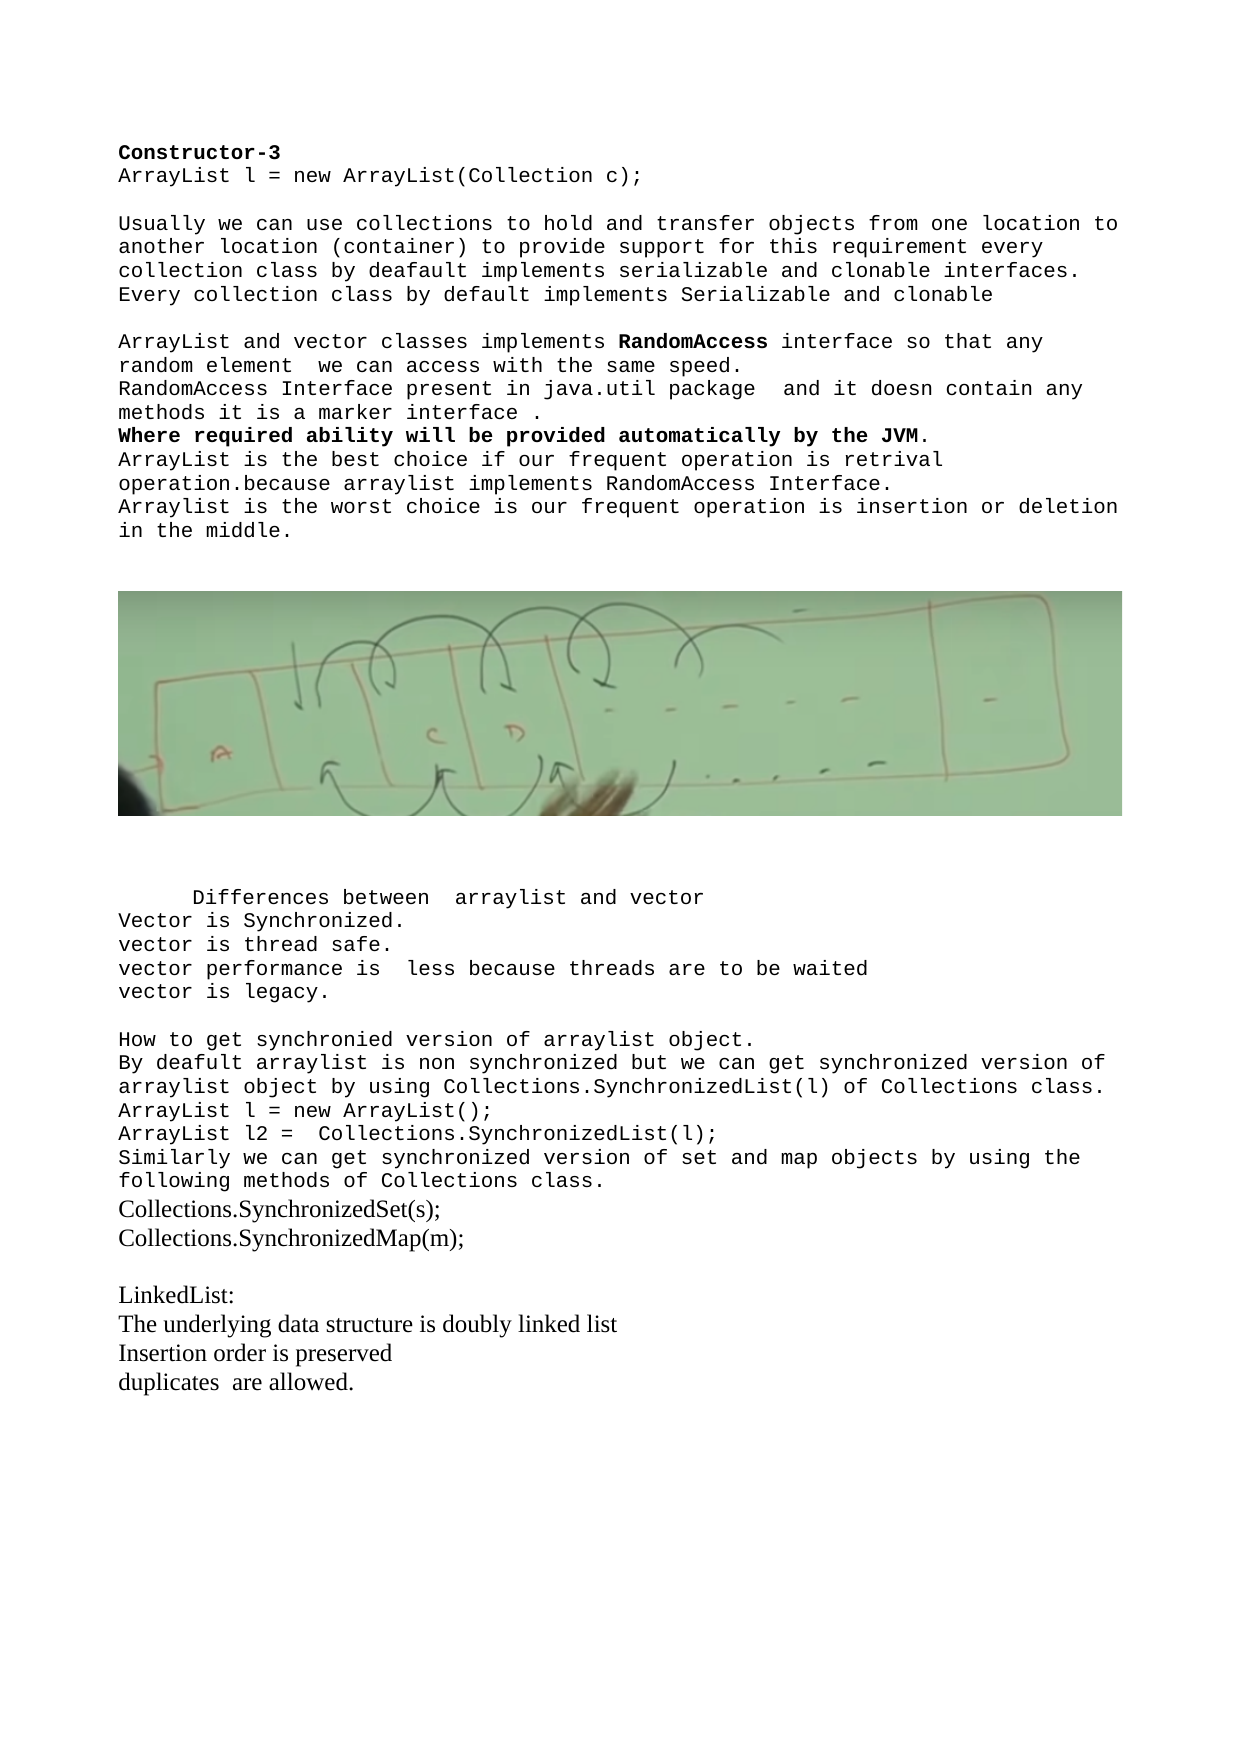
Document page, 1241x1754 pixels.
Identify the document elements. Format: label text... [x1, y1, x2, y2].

text vector performance is less because threads are to be waited [118, 958, 1122, 981]
text Insertion order is preserved [118, 1338, 1122, 1367]
picture [118, 591, 1123, 816]
text ArrayList l = new ArrayList(); [118, 1099, 1122, 1123]
text Differences between arraylist and vector [118, 887, 1122, 910]
text The underlying data structure is doubly linked list [118, 1309, 1122, 1338]
text Vector is Synchronized. [118, 910, 1122, 934]
text By deafult arraylist is non synchronized but we can get synchronized version of arraylist object by using Collections.SynchronizedList(l) of Collections class. [118, 1052, 1122, 1099]
text Where required ability will be provided automatically by the JVM. [118, 426, 1122, 449]
text RandomAccess Interface present in java.util package and it doesn contain any methods it is a marker interface . [118, 378, 1122, 426]
text LinkedList: [118, 1280, 1122, 1309]
text Collections.SynchronizedSet(s); [118, 1194, 1122, 1223]
text Similarly we can get synchronized version of set and map objects by using the following methods of Collections class. [118, 1147, 1122, 1194]
text ArrayList and vector classes implements RandomAccess interface so that any random element we can access with the same speed. [118, 331, 1122, 378]
text Arraylist is the worst choice is our frequent operation is insertion or deletion in the middle. [118, 496, 1122, 544]
text How to get synchronied version of arraylist object. [118, 1029, 1122, 1052]
text Constructor-3 [118, 142, 1122, 165]
text ArrayList l2 = Collections.SynchronizedList(l); [118, 1123, 1122, 1147]
text ArrayList l = new ArrayList(Collection c); [118, 165, 1122, 189]
text ArrayList is the best choice if our frequent operation is retrival operation.because arraylist implements RandomAccess Interface. [118, 449, 1122, 496]
text duplicates are allowed. [118, 1367, 1122, 1395]
text Every collection class by default implements Serializable and clonable [118, 284, 1122, 307]
text vector is legacy. [118, 981, 1122, 1005]
text Collections.SynchronizedMap(m); [118, 1223, 1122, 1252]
text vector is thread safe. [118, 934, 1122, 958]
text Usually we can use collections to hold and transfer objects from one location to another location (container) to provide support for this requirement every collection class by deafault implements serializable and clonable interfaces. [118, 213, 1122, 284]
